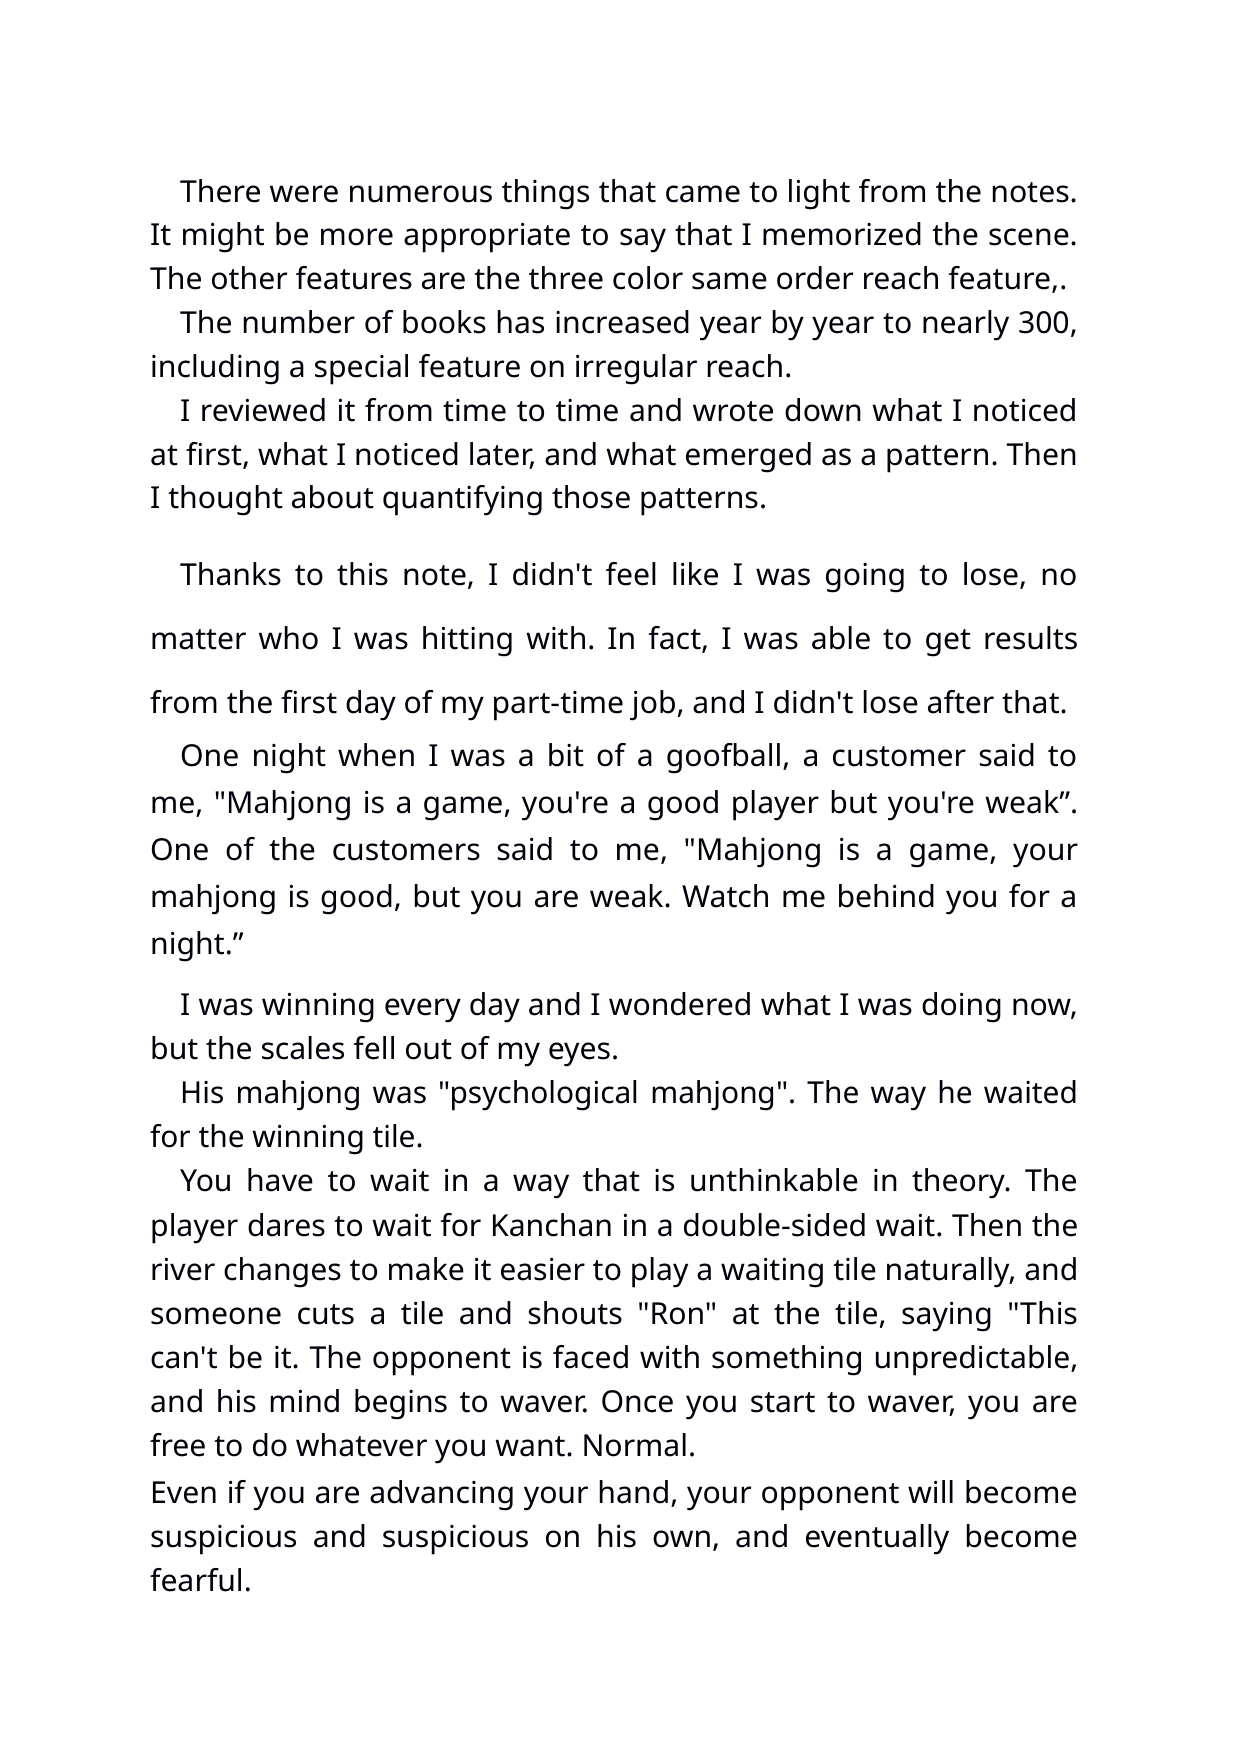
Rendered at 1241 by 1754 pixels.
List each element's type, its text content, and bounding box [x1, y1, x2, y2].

text The number of books has increased year by year to nearly 300, including a special feature on irregular reach. [150, 298, 1079, 386]
text I reviewed it from time to time and wrote down what I noticed at first, what I noticed later, and what emerged as a pattern. Then I thought about quantifying those patterns. [150, 386, 1079, 518]
text I was winning every day and I wondered what I was doing now, but the scales fell out of my eyes. [150, 980, 1079, 1068]
text Even if you are advancing your hand, your opponent will become suspicious and suspicious on his own, and eventually become fearful. [150, 1468, 1079, 1601]
text You have to wait in a way that is unthinkable in theory. The player dares to wait for Kanchan in a double-sided wait. Then the river changes to make it easier to play a waiting tile naturally, and someone cuts a tile and shouts "Ron" at the tile, saying "This can't be it. The opponent is faced with something unpredictable, and his mind begins to waver. Once you start to waver, you are free to do whatever you want. Normal. [150, 1157, 1079, 1465]
text His mahjong was "psychological mahjong". The way he waited for the winning tile. [150, 1068, 1079, 1157]
text There were numerous things that came to light from the notes. It might be more appropriate to say that I memorized the scene. The other features are the three color same order reach feature,. [150, 167, 1079, 298]
text Thanks to this note, I didn't feel like I was going to lose, no matter who I was hitting with. In fact, I was able to get results from the first day of my part-time job, and I didn't lose after that. [150, 535, 1079, 726]
text One night when I was a bit of a goofball, a customer said to me, "Mahjong is a game, you're a good player but you're weak”. One of the customers said to me, "Mahjong is a game, your mahjong is good, but you are weak. Watch me behind you for a night.” [150, 729, 1079, 963]
